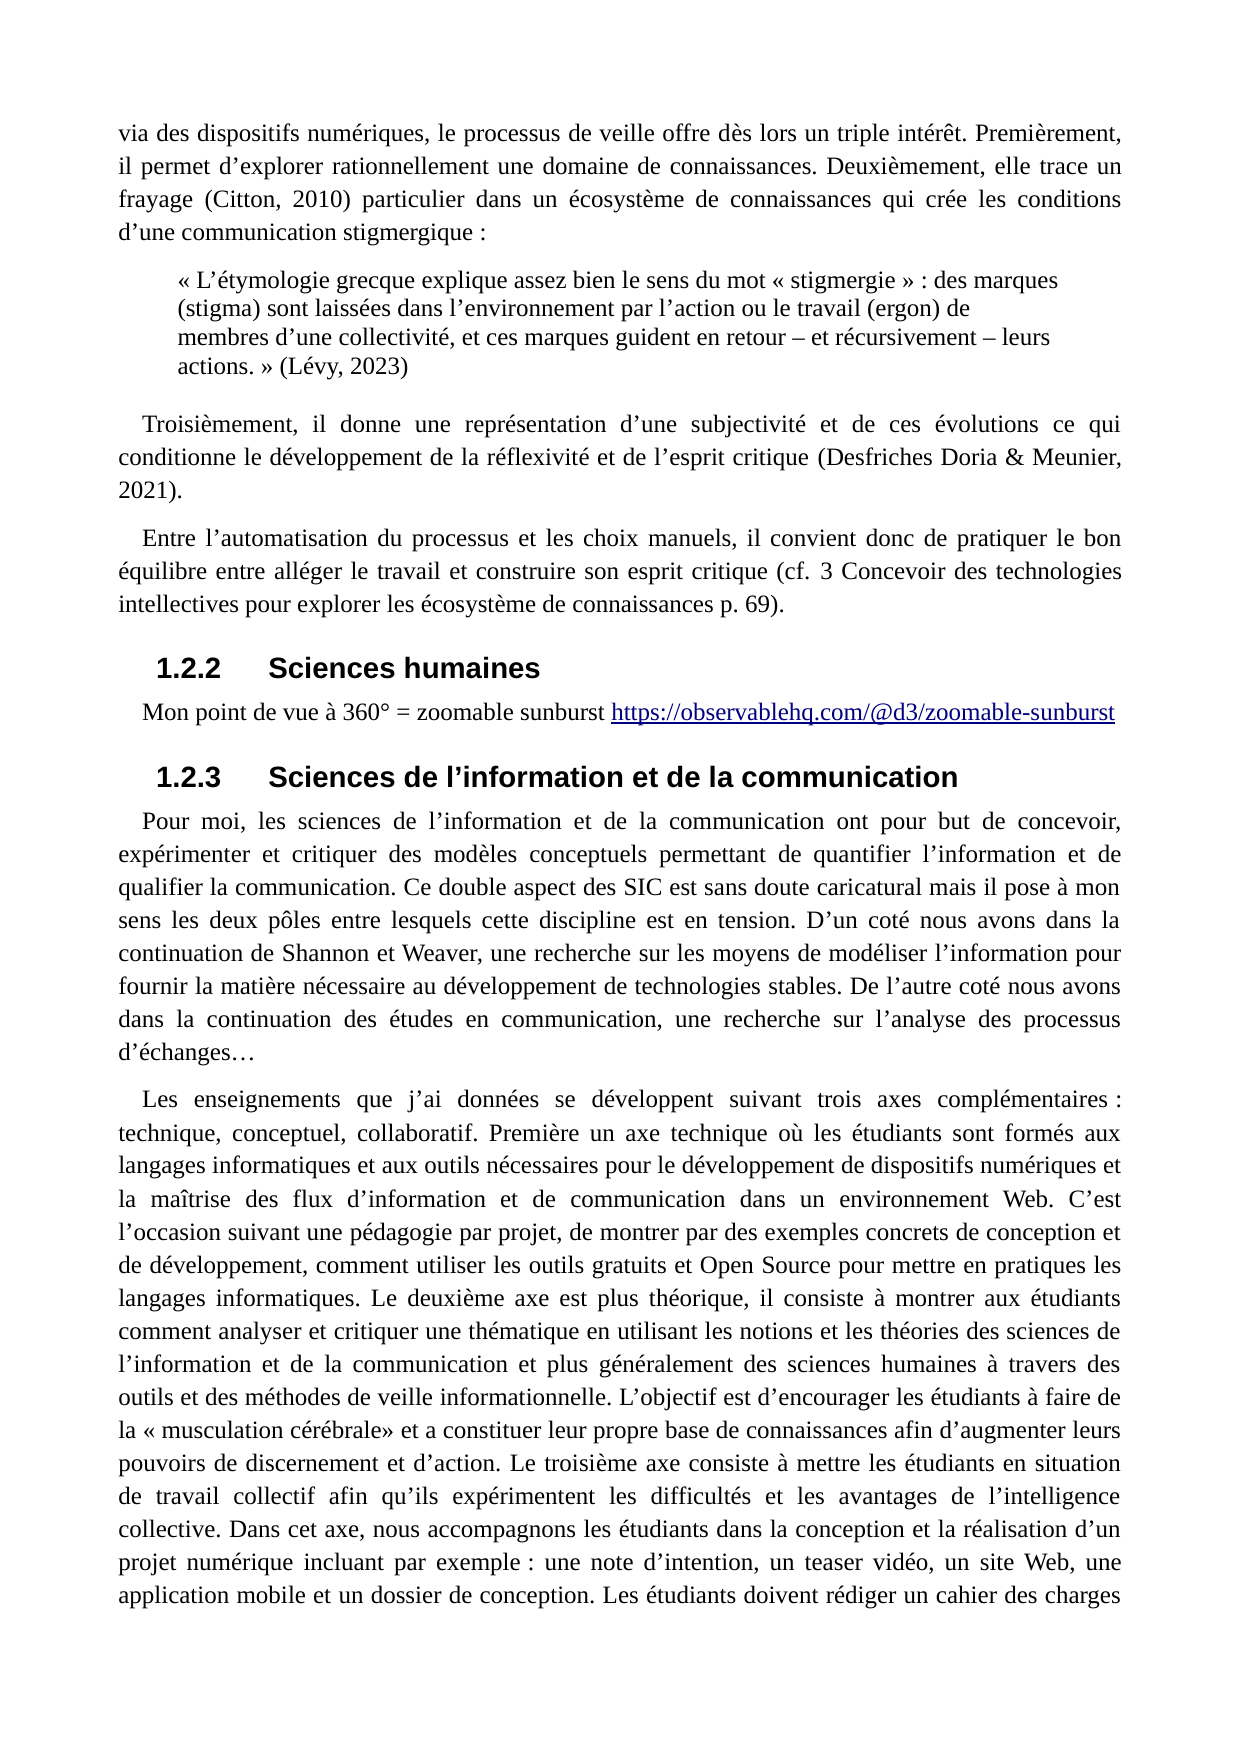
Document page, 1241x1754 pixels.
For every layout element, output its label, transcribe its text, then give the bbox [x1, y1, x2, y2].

subtitle Sciences humaines [118, 651, 1122, 685]
text Les enseignements que j’ai données se développent suivant trois axes complémentaires : technique, conceptuel, collaboratif. Première un axe technique où les étudiants sont formés aux langages informatiques et aux outils nécessaires pour le développement de dispositifs numériques et la maîtrise des flux d’information et de communication dans un environnement Web. C’est l’occasion suivant une pédagogie par projet, de montrer par des exemples concrets de conception et de développement, comment utiliser les outils gratuits et Open Source pour mettre en pratiques les langages informatiques. Le deuxième axe est plus théorique, il consiste à montrer aux étudiants comment analyser et critiquer une thématique en utilisant les notions et les théories des sciences de l’information et de la communication et plus généralement des sciences humaines à travers des outils et des méthodes de veille informationnelle. L’objectif est d’encourager les étudiants à faire de la « musculation cérébrale» et a constituer leur propre base de connaissances afin d’augmenter leurs pouvoirs de discernement et d’action. Le troisième axe consiste à mettre les étudiants en situation de travail collectif afin qu’ils expérimentent les difficultés et les avantages de l’intelligence collective. Dans cet axe, nous accompagnons les étudiants dans la conception et la réalisation d’un projet numérique incluant par exemple : une note d’intention, un teaser vidéo, un site Web, une application mobile et un dossier de conception. Les étudiants doivent rédiger un cahier des charges [118, 1084, 1122, 1609]
text Troisièmement, il donne une représentation d’une subjectivité et de ces évolutions ce qui conditionne le développement de la réflexivité et de l’esprit critique (Desfriches Doria & Meunier, 2021). [118, 409, 1122, 504]
text « L’étymologie grecque explique assez bien le sens du mot « stigmergie » : des marques (stigma) sont laissées dans l’environnement par l’action ou le travail (ergon) de membres d’une collectivité, et ces marques guident en retour – et récursivement – leurs actions. » (Lévy, 2023) [177, 265, 1063, 380]
text via des dispositifs numériques, le processus de veille offre dès lors un triple intérêt. Premièrement, il permet d’explorer rationnellement une domaine de connaissances. Deuxièmement, elle trace un frayage (Citton, 2010) particulier dans un écosystème de connaissances qui crée les conditions d’une communication stigmergique : [118, 118, 1122, 246]
subtitle Sciences de l’information et de la communication [118, 759, 1122, 793]
text Pour moi, les sciences de l’information et de la communication ont pour but de concevoir, expérimenter et critiquer des modèles conceptuels permettant de quantifier l’information et de qualifier la communication. Ce double aspect des SIC est sans doute caricatural mais il pose à mon sens les deux pôles entre lesquels cette discipline est en tension. D’un coté nous avons dans la continuation de Shannon et Weaver, une recherche sur les moyens de modéliser l’information pour fournir la matière nécessaire au développement de technologies stables. De l’autre coté nous avons dans la continuation des études en communication, une recherche sur l’analyse des processus d’échanges… [118, 806, 1122, 1066]
text Mon point de vue à 360° = zoomable sunburst https://observablehq.com/@d3/zoomable-sunburst [118, 697, 1122, 726]
text Entre l’automatisation du processus et les choix manuels, il convient donc de pratiquer le bon équilibre entre alléger le travail et construire son esprit critique (cf. 3 Concevoir des technologies intellectives pour explorer les écosystème de connaissances p. 69). [118, 523, 1122, 618]
